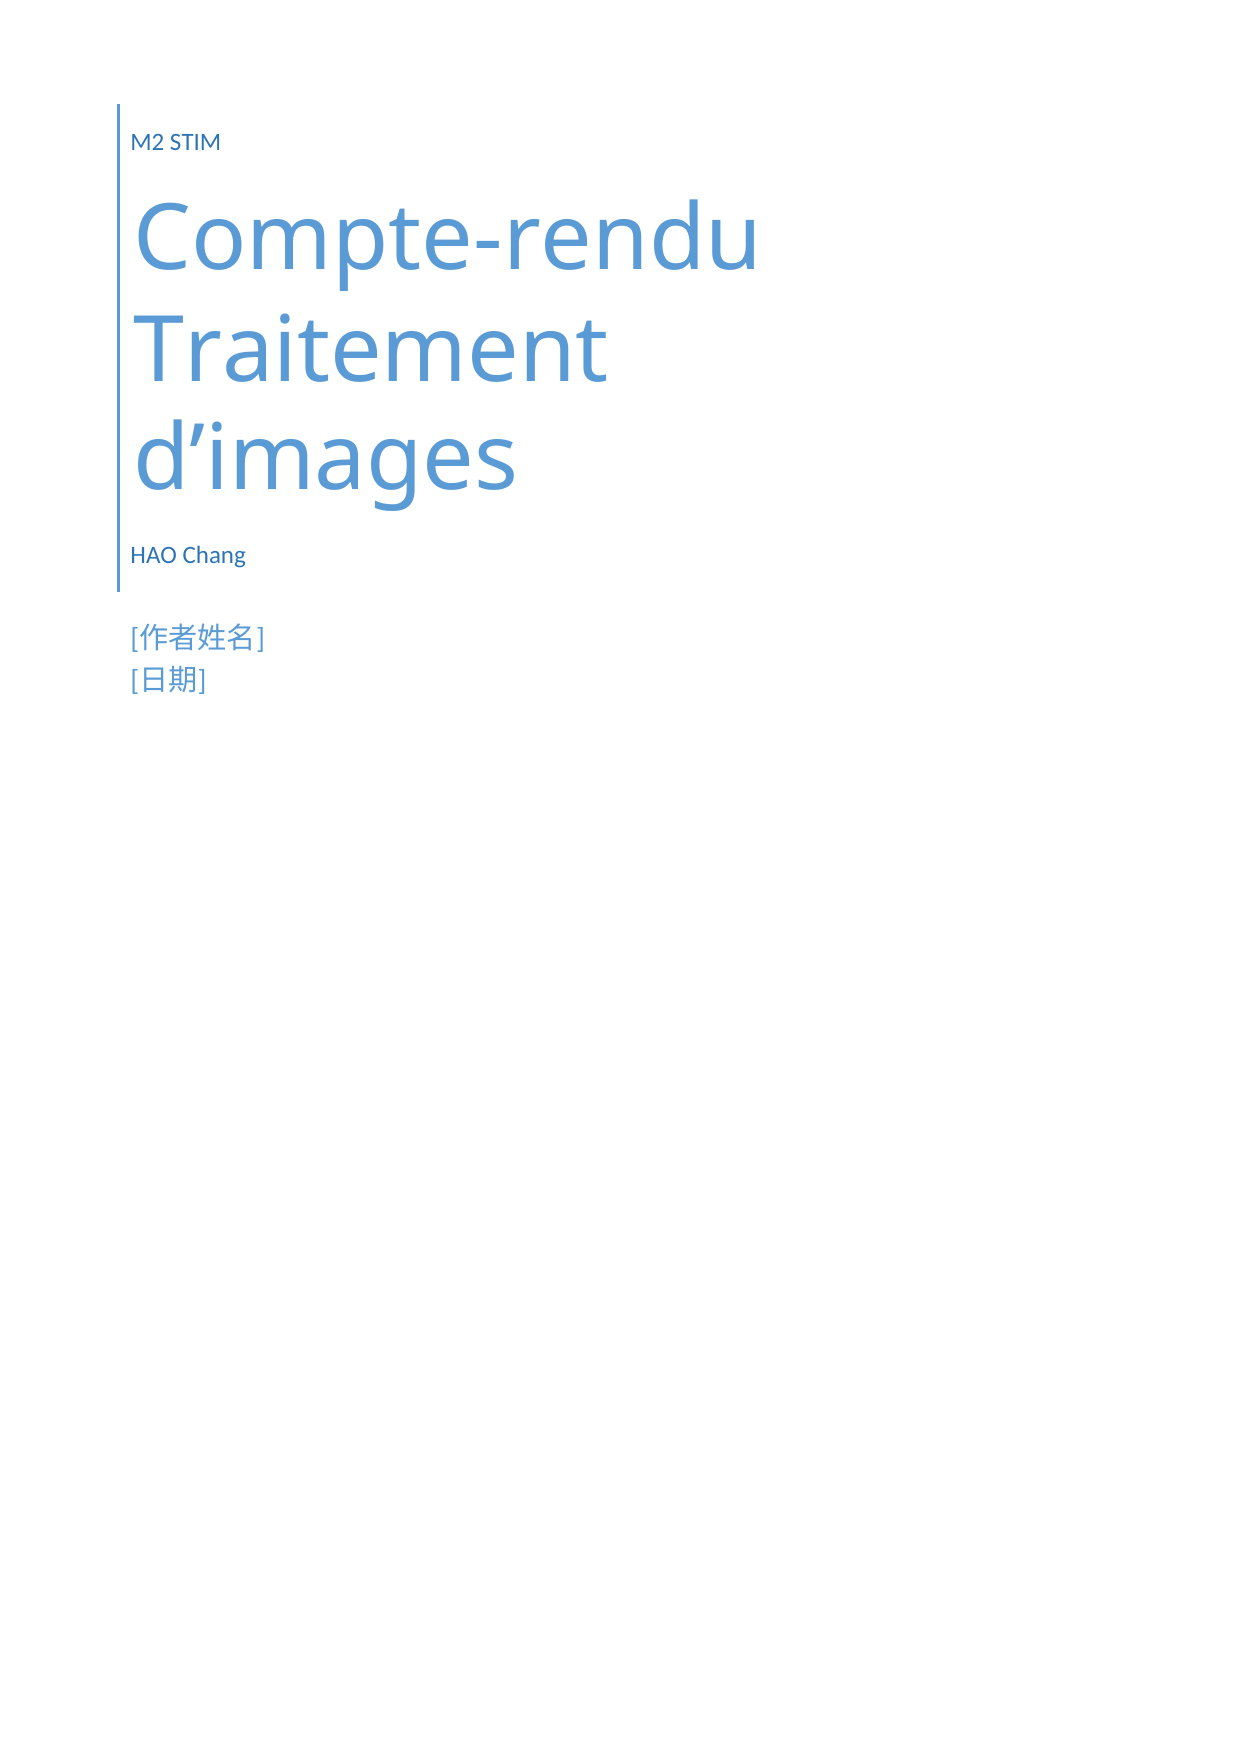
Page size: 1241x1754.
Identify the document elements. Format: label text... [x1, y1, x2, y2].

table_header [作者姓名] [日期] [118, 592, 891, 750]
table_header M2 STIM [120, 104, 921, 179]
table_cell HAO Chang [120, 517, 921, 592]
table_cell Compte-rendu Traitement d’images [120, 179, 921, 517]
